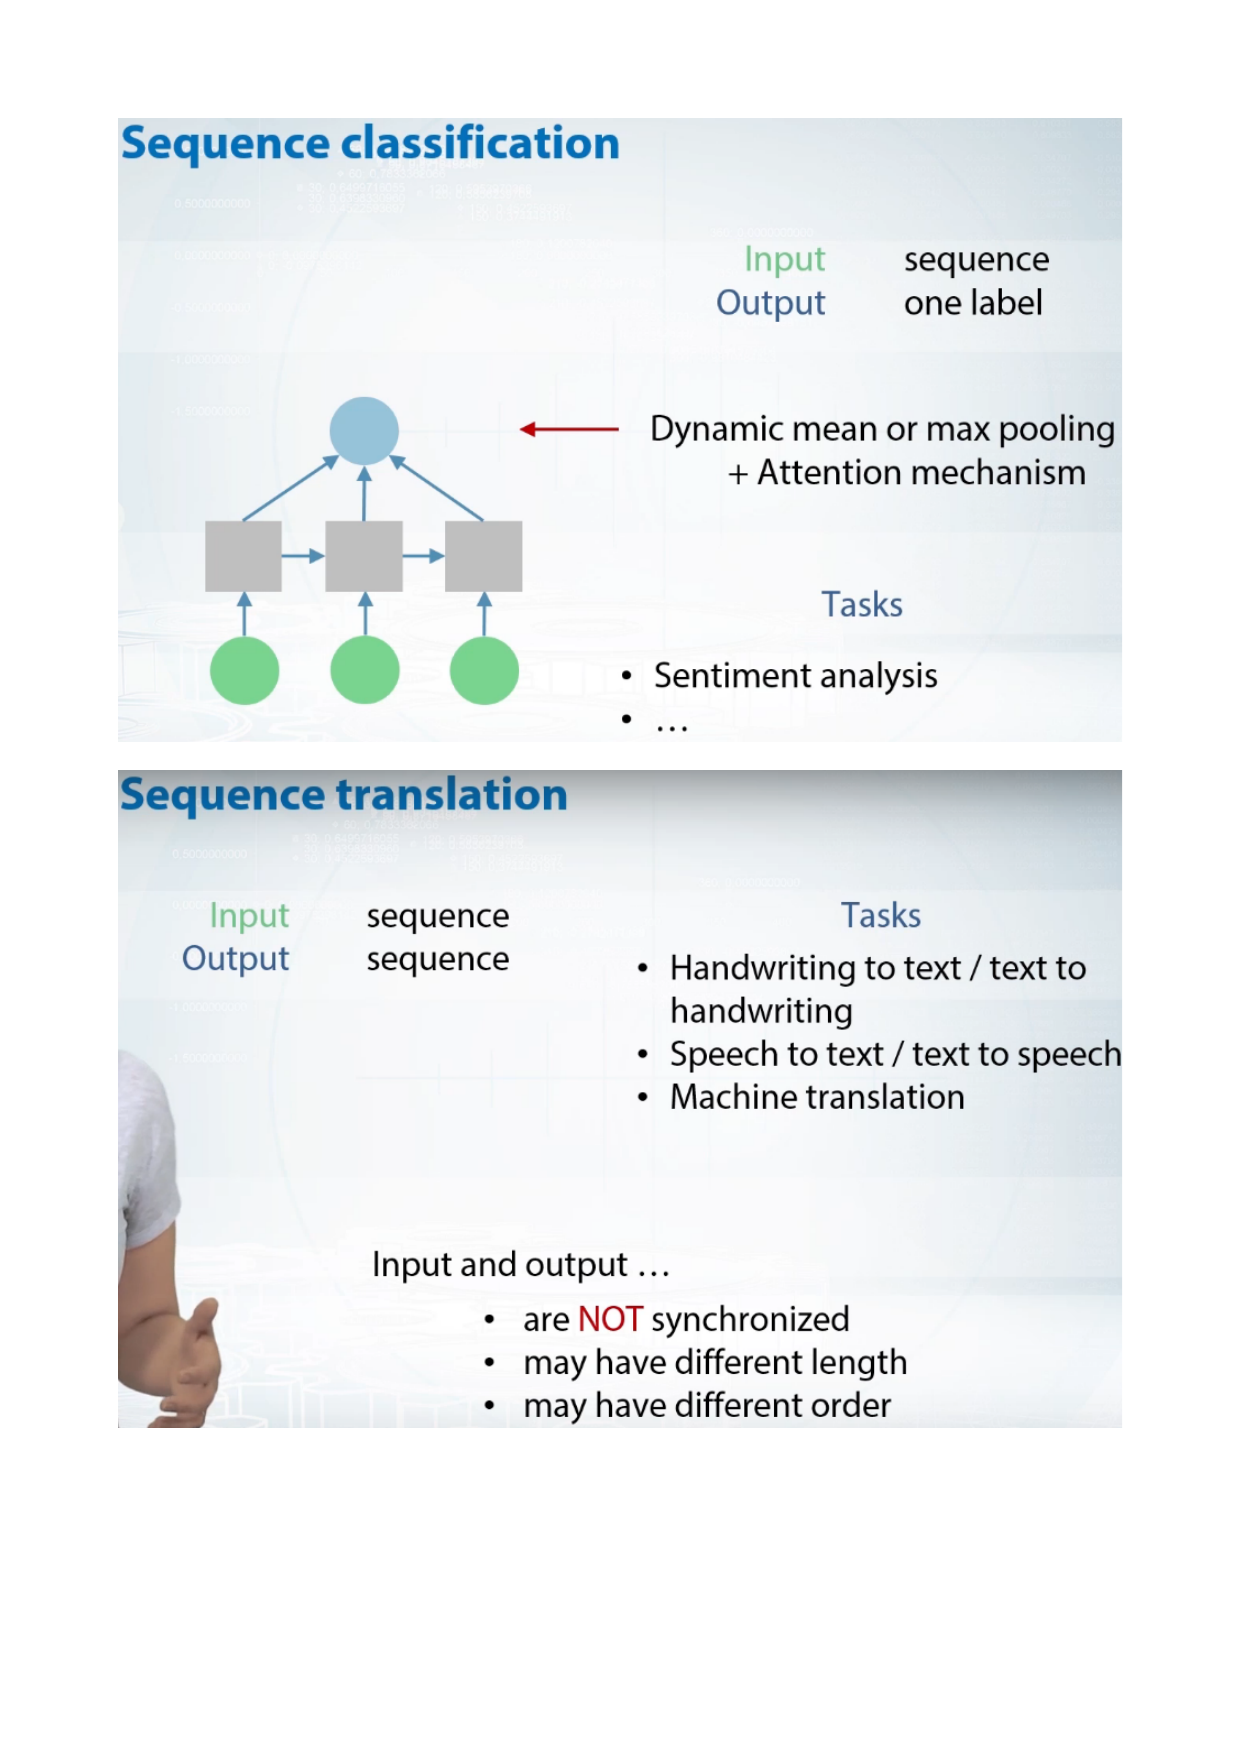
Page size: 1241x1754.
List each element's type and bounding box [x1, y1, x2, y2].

picture [118, 770, 1123, 1428]
picture [118, 118, 1123, 742]
